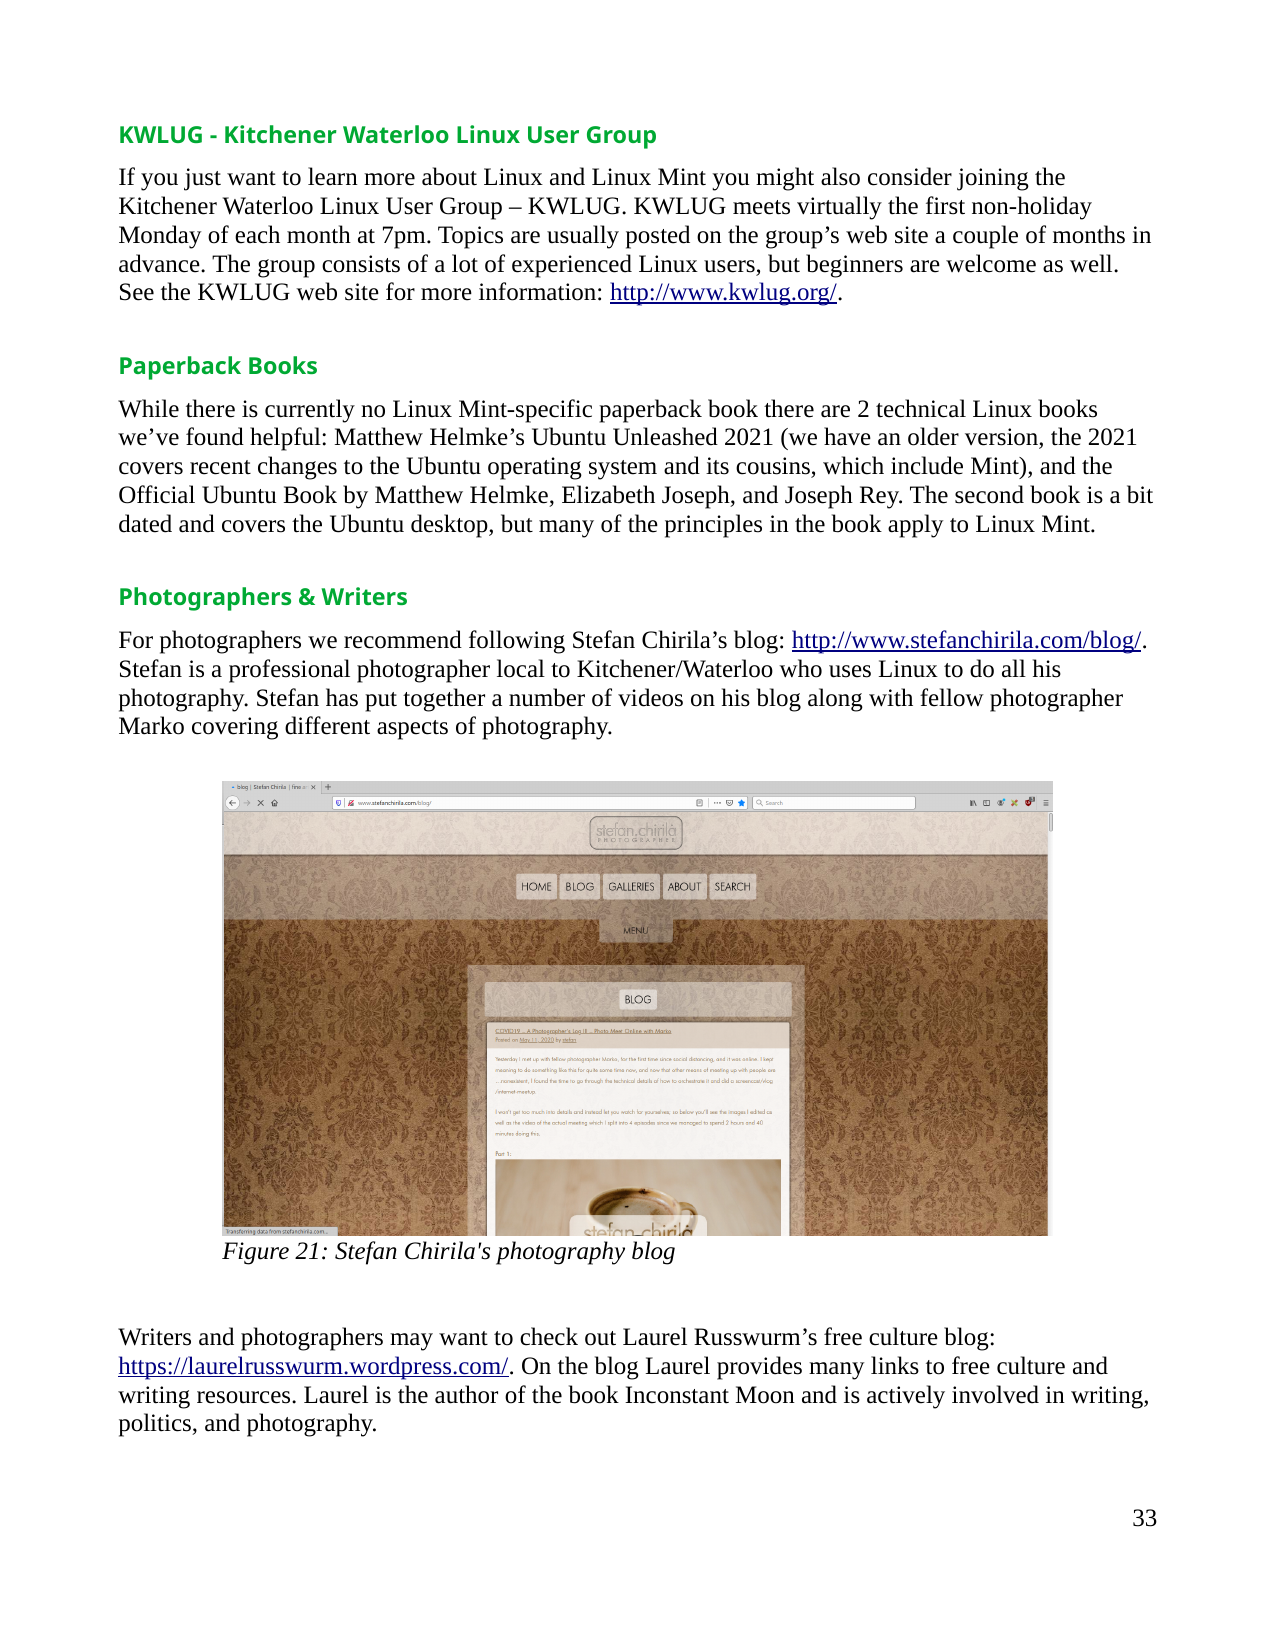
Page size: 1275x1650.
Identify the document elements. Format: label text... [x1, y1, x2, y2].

text Writers and photographers may want to check out Laurel Russwurm’s free culture blog: https://laurelrusswurm.wordpress.com/. On the blog Laurel provides many links to free culture and writing resources. Laurel is the author of the book Inconstant Moon and is actively involved in writing, politics, and photography. [118, 1322, 1157, 1437]
text While there is currently no Linux Mint-specific paperback book there are 2 technical Linux books we’ve found helpful: Matthew Helmke’s Ubuntu Unleashed 2021 (we have an older version, the 2021 covers recent changes to the Ubuntu operating system and its cousins, which include Mint), and the Official Ubuntu Book by Matthew Helmke, Elizabeth Joseph, and Joseph Rey. The second book is a bit dated and covers the Ubuntu desktop, but many of the principles in the book apply to Linux Mint. [118, 394, 1157, 537]
subtitle Photographers & Writers [118, 581, 1157, 613]
text Figure 21: Stefan Chirila's photography blog [222, 1236, 1053, 1265]
subtitle KWLUG - Kitchener Waterloo Linux User Group [118, 118, 1157, 150]
subtitle Paperback Books [118, 349, 1157, 381]
text If you just want to learn more about Linux and Linux Mint you might also consider joining the Kitchener Waterloo Linux User Group – KWLUG. KWLUG meets virtually the first non-holiday Monday of each month at 7pm. Topics are usually posted on the group’s web site a couple of months in advance. The group consists of a lot of experienced Linux users, but beginners are welcome as well. See the KWLUG web site for more information: http://www.kwlug.org/. [118, 162, 1157, 306]
picture [222, 781, 1053, 1236]
text For photographers we recommend following Stefan Chirila’s blog: http://www.stefanchirila.com/blog/. Stefan is a professional photographer local to Kitchener/Waterloo who uses Linux to do all his photography. Stefan has put together a number of videos on his blog along with fellow photographer Marko covering different aspects of photography. [118, 625, 1157, 740]
